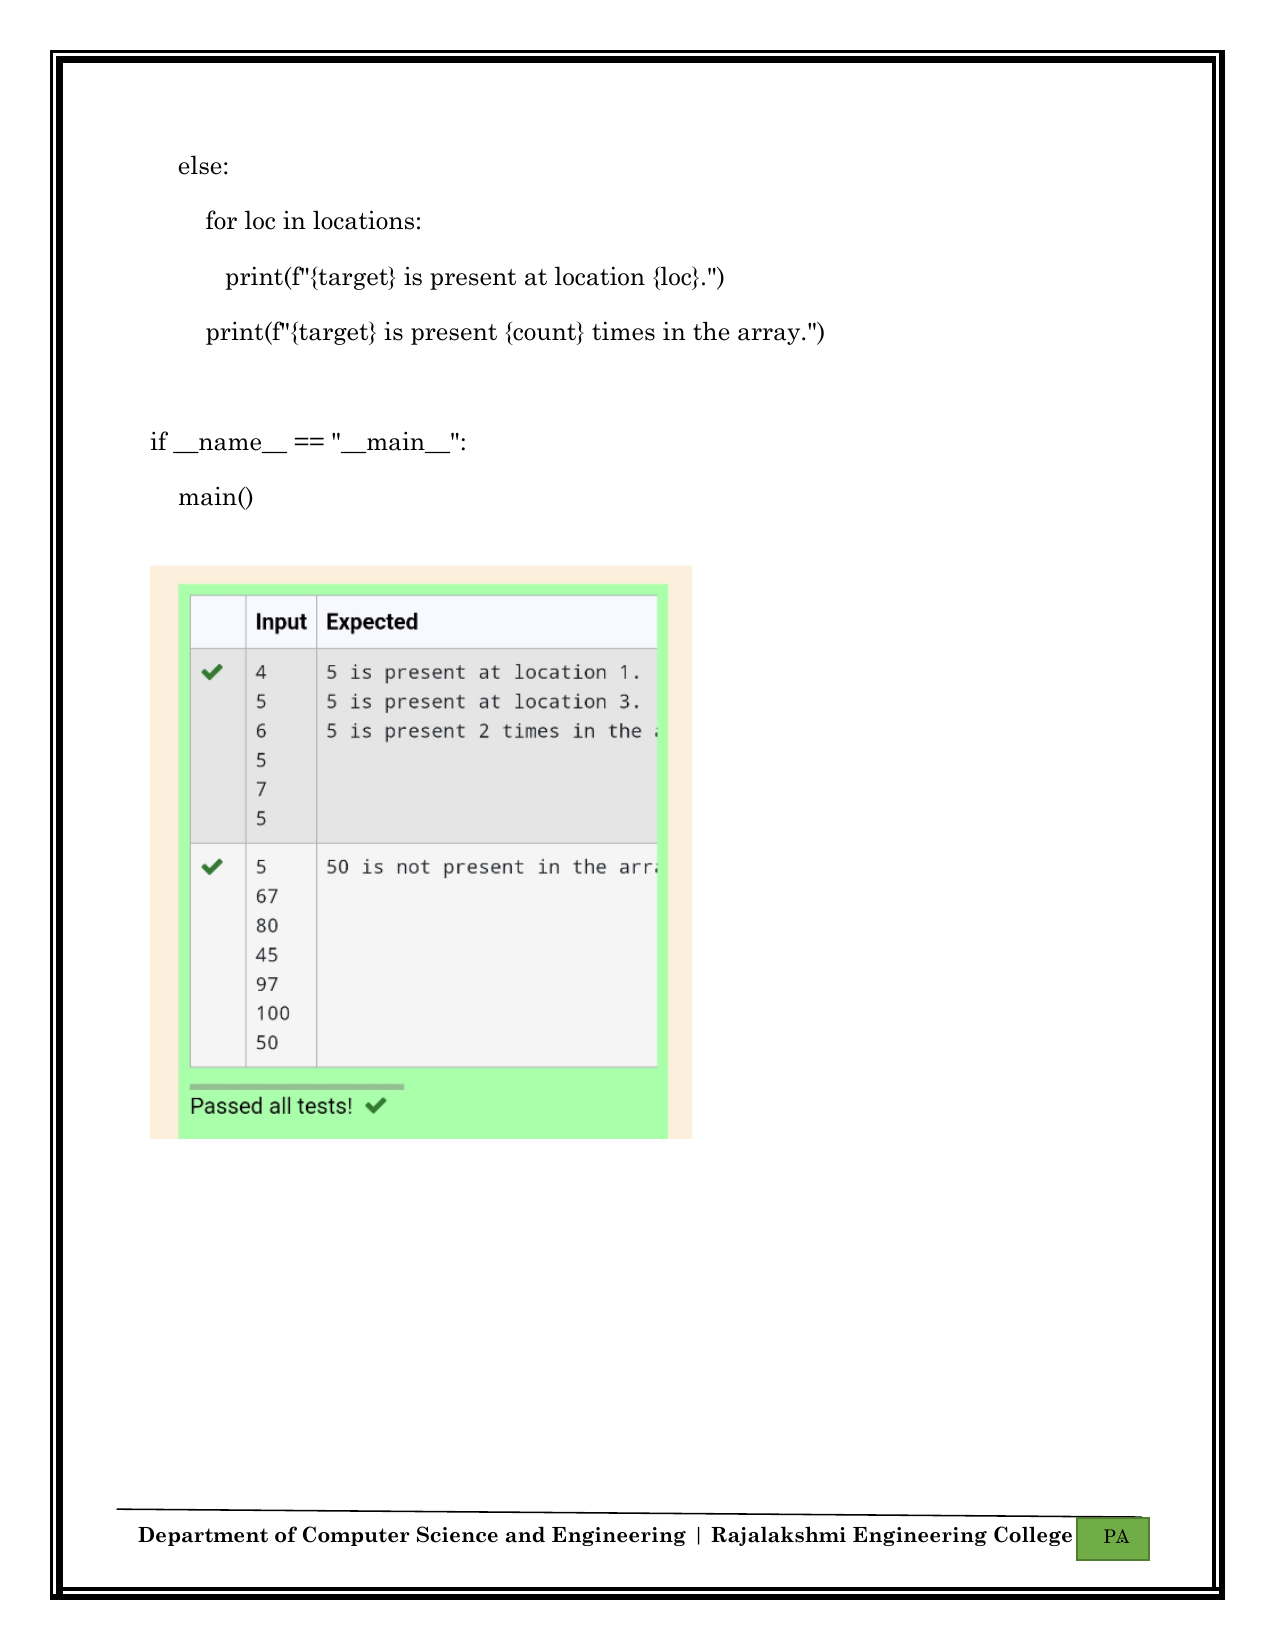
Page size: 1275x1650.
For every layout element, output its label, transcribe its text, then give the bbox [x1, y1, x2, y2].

text print(f"{target} is present at location {loc}.") [150, 260, 1125, 290]
picture [150, 565, 693, 1139]
text if __name__ == "__main__": [150, 426, 1125, 456]
text print(f"{target} is present {count} times in the array.") [150, 315, 1125, 345]
text for loc in locations: [150, 205, 1125, 235]
text else: [150, 150, 1125, 180]
text main() [150, 481, 1125, 511]
